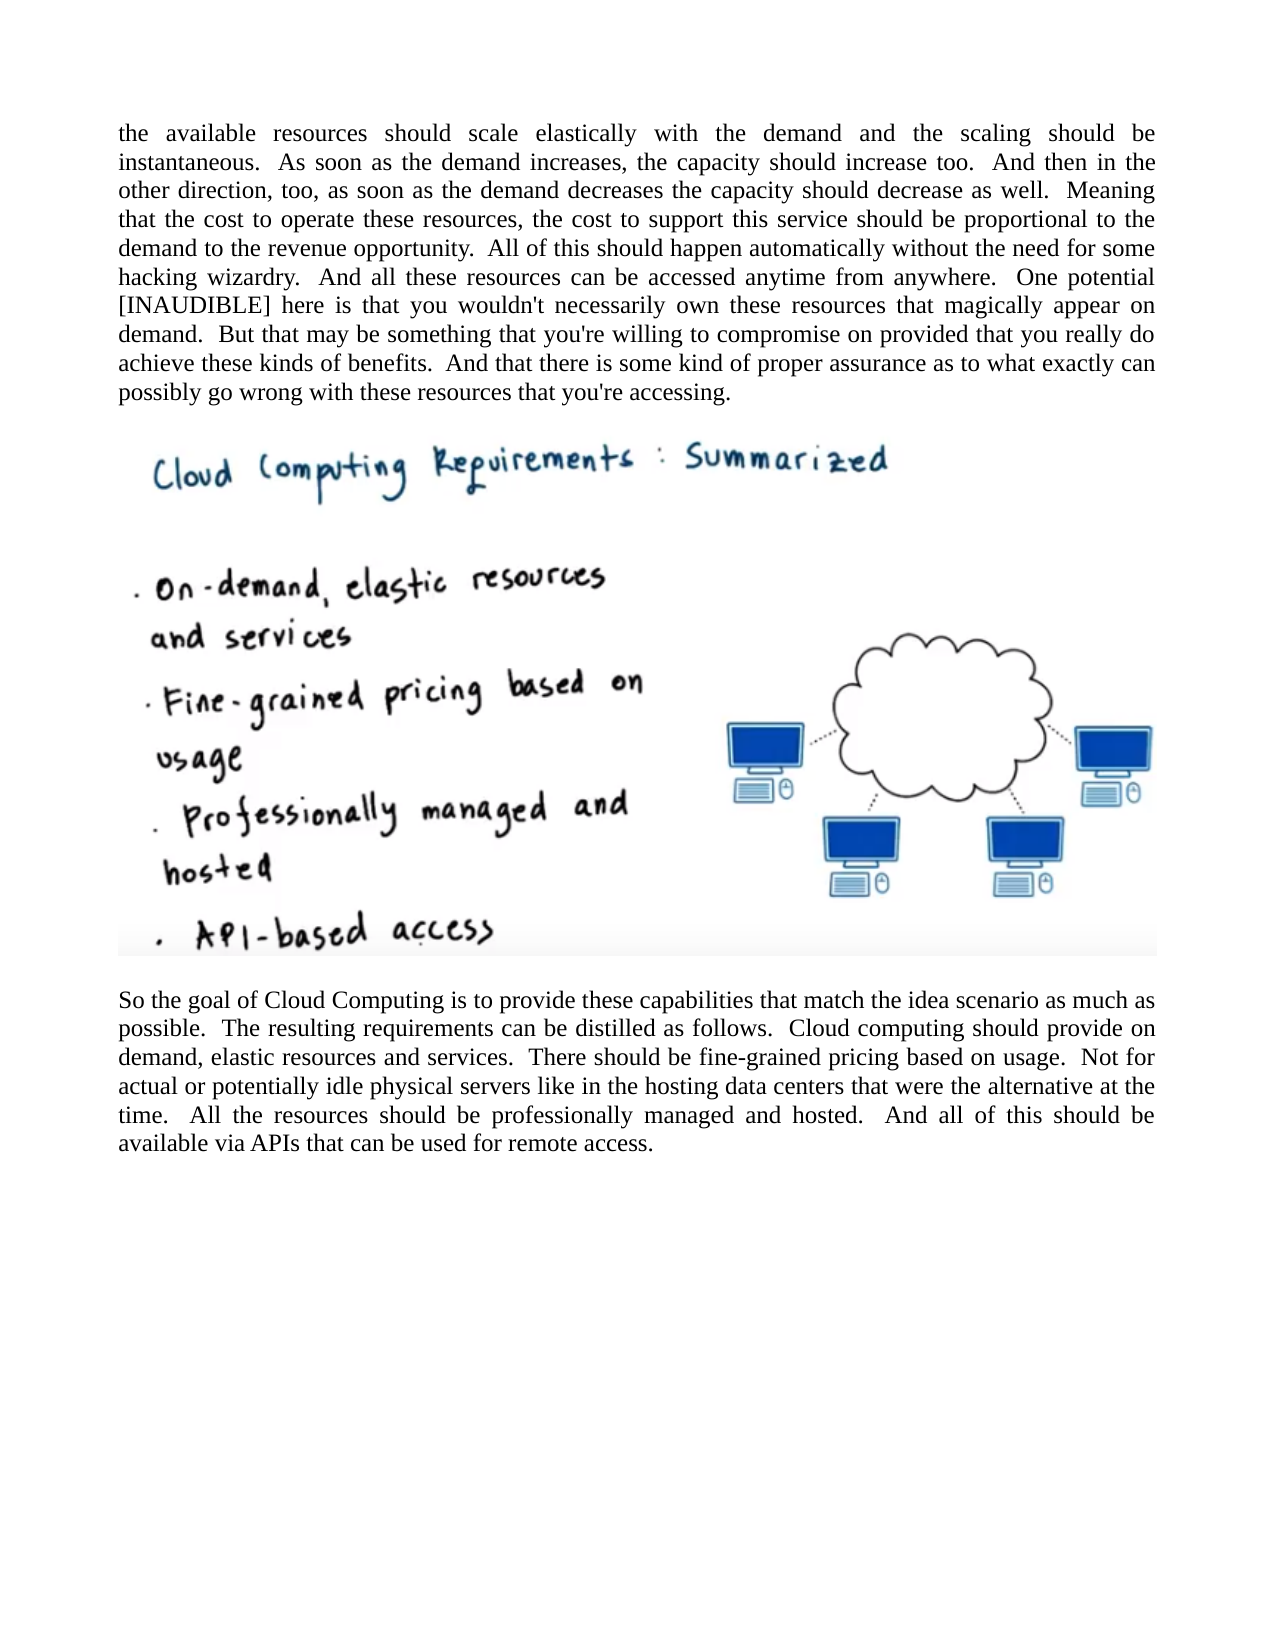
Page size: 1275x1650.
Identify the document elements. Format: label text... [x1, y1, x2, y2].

text So the goal of Cloud Computing is to provide these capabilities that match the idea scenario as much as possible. The resulting requirements can be distilled as follows. Cloud computing should provide on demand, elastic resources and services. There should be fine-grained pricing based on usage. Not for actual or potentially idle physical servers like in the hosting data centers that were the alternative at the time. All the resources should be professionally managed and hosted. And all of this should be available via APIs that can be used for remote access. [118, 985, 1157, 1157]
text the available resources should scale elastically with the demand and the scaling should be instantaneous. As soon as the demand increases, the capacity should increase too. And then in the other direction, too, as soon as the demand decreases the capacity should decrease as well. Meaning that the cost to operate these resources, the cost to support this service should be proportional to the demand to the revenue opportunity. All of this should happen automatically without the need for some hacking wizardry. And all these resources can be accessed anytime from anywhere. One potential [INAUDIBLE] here is that you wouldn't necessarily own these resources that magically appear on demand. But that may be something that you're willing to compromise on provided that you really do achieve these kinds of benefits. And that there is some kind of proper assurance as to what exactly can possibly go wrong with these resources that you're accessing. [118, 118, 1157, 406]
picture [118, 434, 1157, 956]
